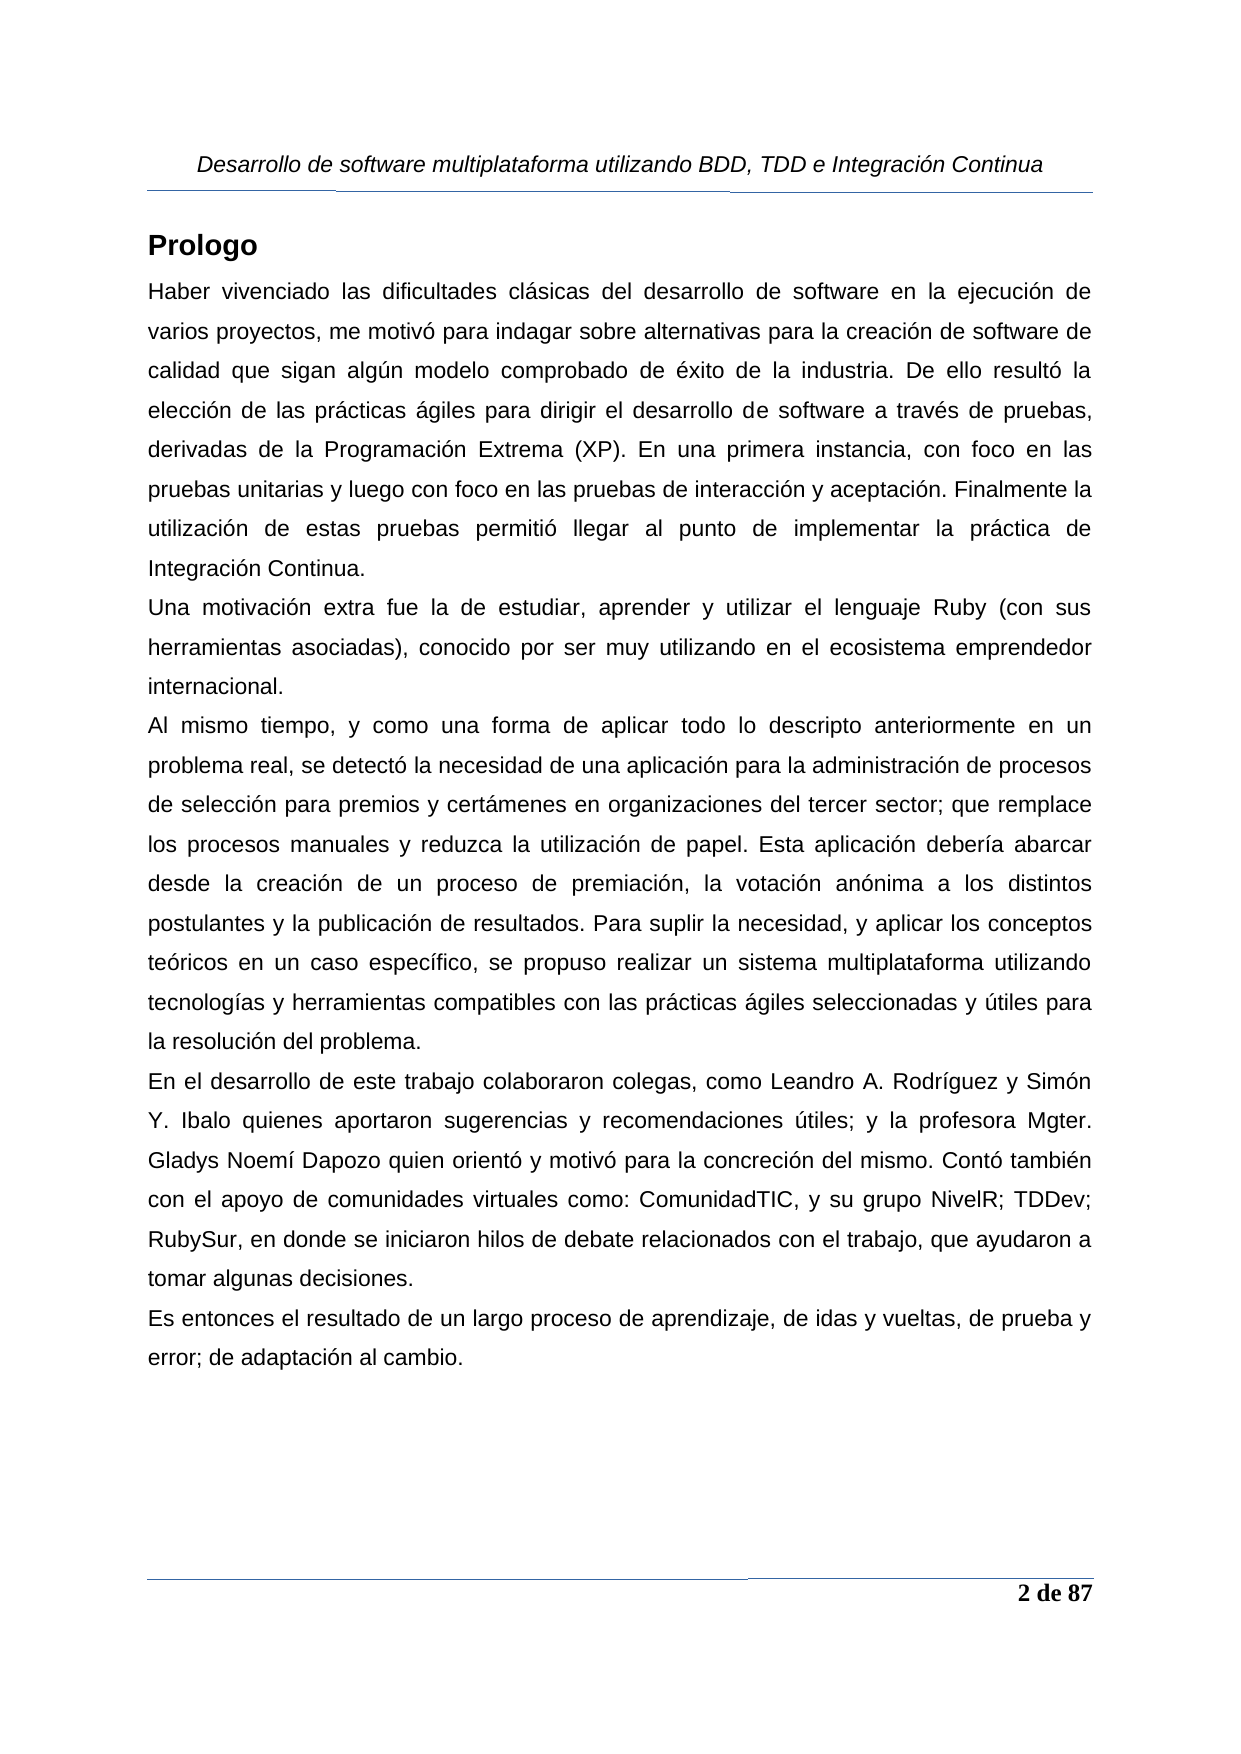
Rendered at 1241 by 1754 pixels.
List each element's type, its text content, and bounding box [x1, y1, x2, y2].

text Una motivación extra fue la de estudiar, aprender y utilizar el lenguaje Ruby (con sus herramientas asociadas), conocido por ser muy utilizando en el ecosistema emprendedor internacional. [148, 594, 1093, 699]
text Al mismo tiempo, y como una forma de aplicar todo lo descripto anteriormente en un problema real, se detectó la necesidad de una aplicación para la administración de procesos de selección para premios y certámenes en organizaciones del tercer sector; que remplace los procesos manuales y reduzca la utilización de papel. Esta aplicación debería abarcar desde la creación de un proceso de premiación, la votación anónima a los distintos postulantes y la publicación de resultados. Para suplir la necesidad, y aplicar los conceptos teóricos en un caso específico, se propuso realizar un sistema multiplataforma utilizando tecnologías y herramientas compatibles con las prácticas ágiles seleccionadas y útiles para la resolución del problema. [148, 712, 1093, 1055]
text Prologo [148, 228, 1093, 261]
text En el desarrollo de este trabajo colaboraron colegas, como Leandro A. Rodríguez y Simón Y. Ibalo quienes aportaron sugerencias y recomendaciones útiles; y la profesora Mgter. Gladys Noemí Dapozo quien orientó y motivó para la concreción del mismo. Contó también con el apoyo de comunidades virtuales como: ComunidadTIC, y su grupo NivelR; TDDev; RubySur, en donde se iniciaron hilos de debate relacionados con el trabajo, que ayudaron a tomar algunas decisiones. [148, 1068, 1093, 1292]
text Haber vivenciado las dificultades clásicas del desarrollo de software en la ejecución de varios proyectos, me motivó para indagar sobre alternativas para la creación de software de calidad que sigan algún modelo comprobado de éxito de la industria. De ello resultó la elección de las prácticas ágiles para dirigir el desarrollo de software a través de pruebas, derivadas de la Programación Extrema (XP). En una primera instancia, con foco en las pruebas unitarias y luego con foco en las pruebas de interacción y aceptación. Finalmente la utilización de estas pruebas permitió llegar al punto de implementar la práctica de Integración Continua. [148, 278, 1093, 581]
text Es entonces el resultado de un largo proceso de aprendizaje, de idas y vueltas, de prueba y error; de adaptación al cambio. [148, 1305, 1093, 1371]
